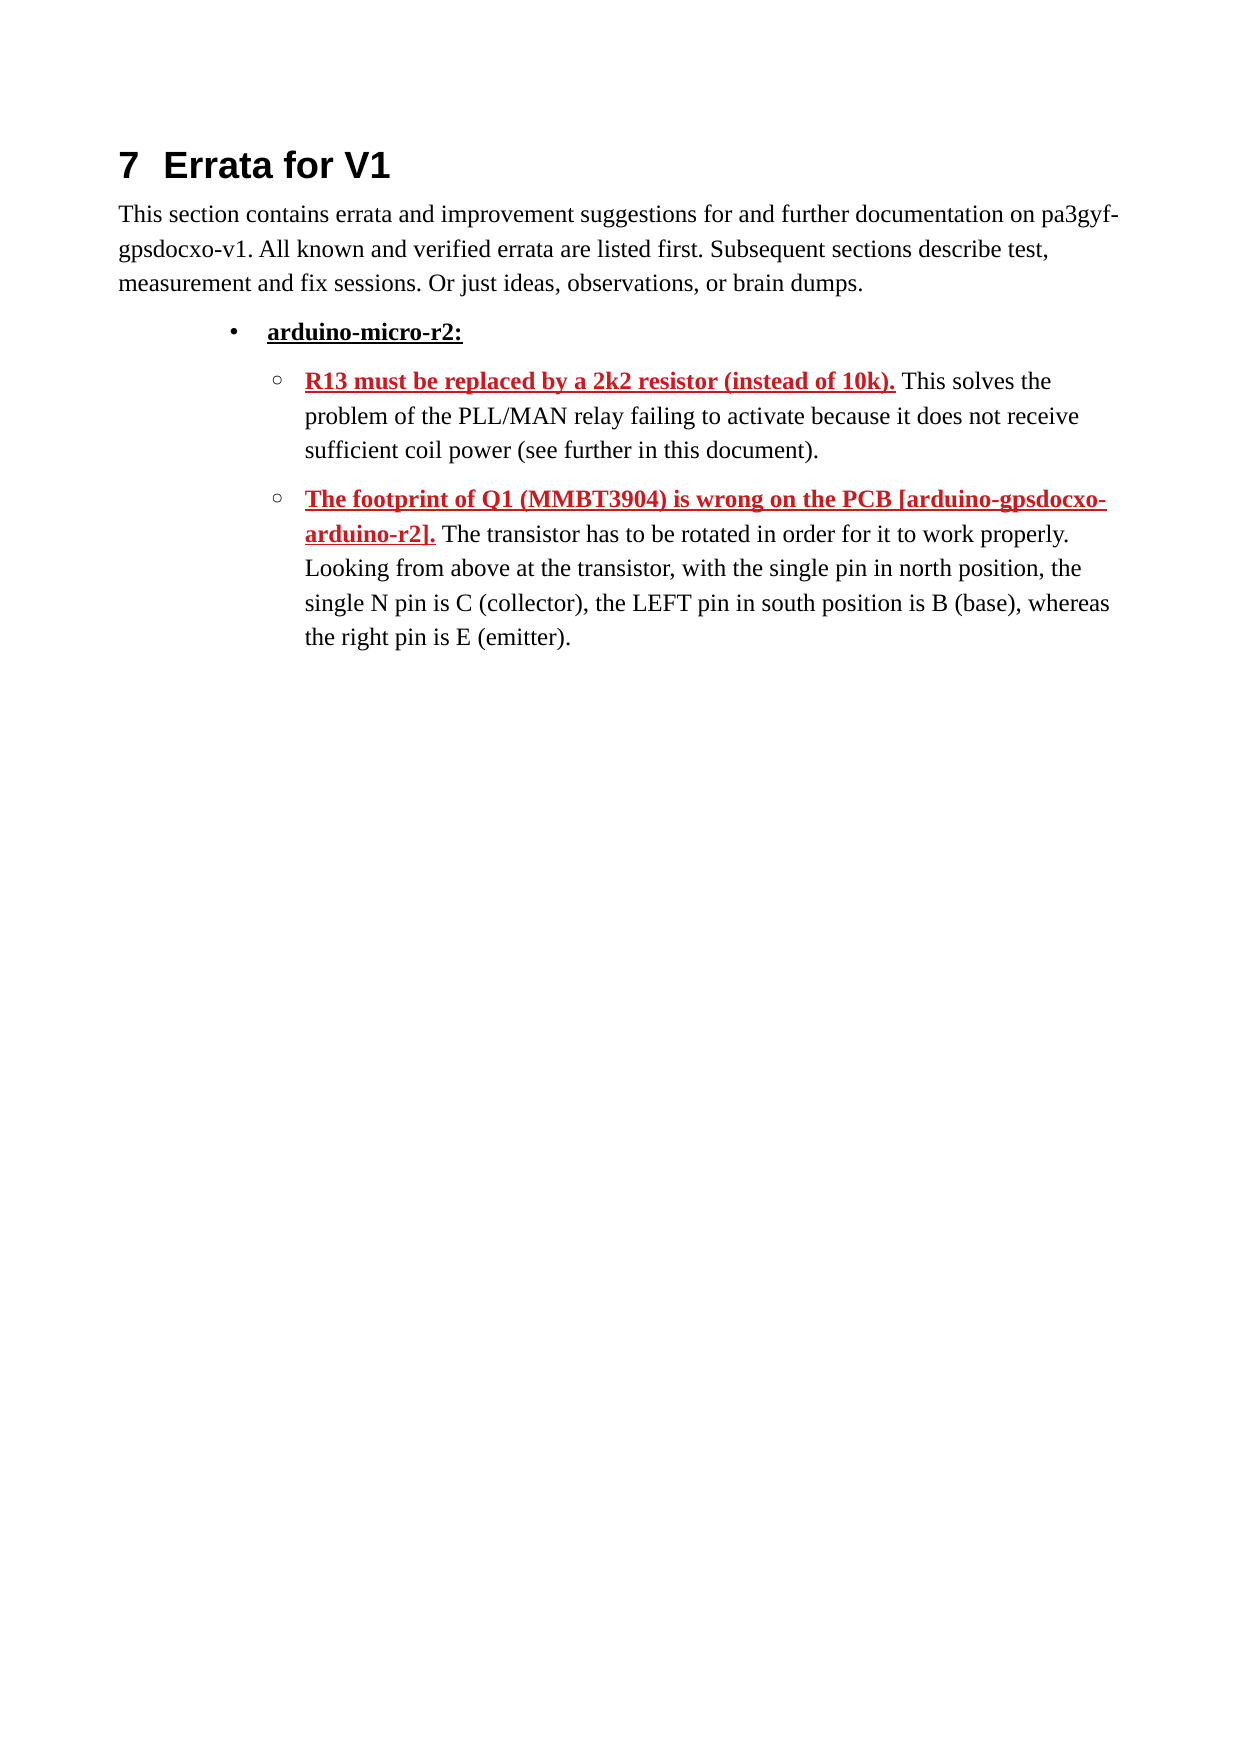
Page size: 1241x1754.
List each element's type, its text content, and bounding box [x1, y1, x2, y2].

list The footprint of Q1 (MMBT3904) is wrong on the PCB [arduino-gpsdocxo-arduino-r2]. The transistor has to be rotated in order for it to work properly. Looking from above at the transistor, with the single pin in north position, the single N pin is C (collector), the LEFT pin in south position is B (base), whereas the right pin is E (emitter). [267, 484, 1122, 651]
list arduino-micro-r2: [229, 317, 1122, 346]
subtitle Errata for V1 [118, 143, 1122, 187]
text This section contains errata and improvement suggestions for and further documentation on pa3gyf-gpsdocxo-v1. All known and verified errata are listed first. Subsequent sections describe test, measurement and fix sessions. Or just ideas, observations, or brain dumps. [118, 199, 1122, 297]
list R13 must be replaced by a 2k2 resistor (instead of 10k). This solves the problem of the PLL/MAN relay failing to activate because it does not receive sufficient coil power (see further in this document). [267, 366, 1122, 464]
